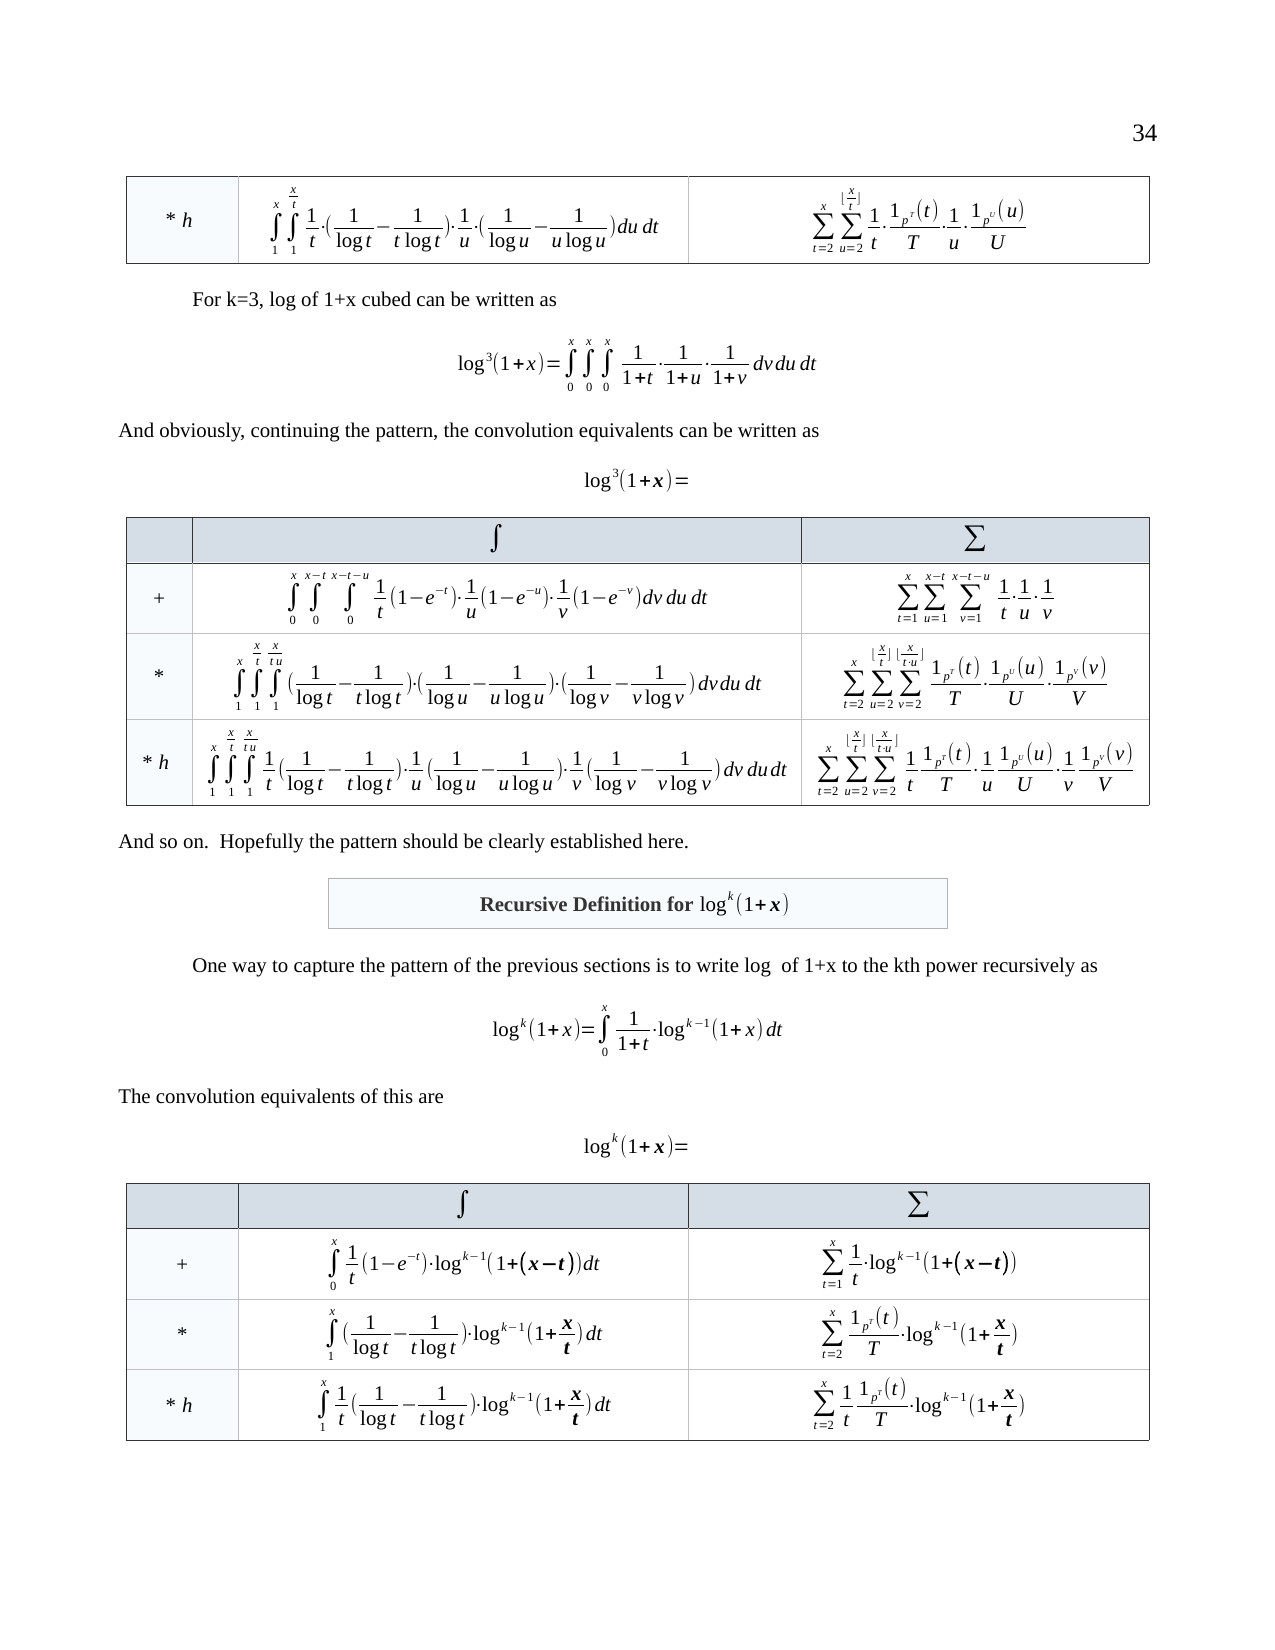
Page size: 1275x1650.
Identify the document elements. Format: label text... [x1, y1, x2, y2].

text Recursive Definition for [329, 879, 947, 928]
table_cell [239, 177, 688, 262]
table_header [689, 1184, 1149, 1228]
text And so on. Hopefully the pattern should be clearly established here. [118, 829, 1157, 853]
table_header [193, 518, 801, 562]
table_cell [193, 564, 801, 633]
table_cell [802, 564, 1149, 633]
table_header [127, 518, 192, 562]
table_cell [689, 1300, 1149, 1369]
table_cell * [127, 1300, 238, 1369]
table_cell [802, 720, 1149, 805]
table_cell [239, 1370, 688, 1440]
text For k=3, log of 1+x cubed can be written as [118, 287, 1157, 311]
table_cell * [127, 720, 192, 805]
table_header [127, 1184, 238, 1228]
table_cell [689, 1370, 1149, 1440]
text And obviously, continuing the pattern, the convolution equivalents can be written as [118, 418, 1157, 442]
table_cell + [127, 1229, 238, 1299]
table_cell [239, 1229, 688, 1299]
table_cell [689, 177, 1149, 262]
text One way to capture the pattern of the previous sections is to write log of 1+x to the kth power recursively as [118, 952, 1157, 977]
table_cell * [127, 177, 238, 262]
table_cell [689, 1229, 1149, 1299]
table_header [239, 1184, 688, 1228]
table_cell [193, 634, 801, 719]
table_cell + [127, 564, 192, 633]
table_cell [802, 634, 1149, 719]
table_cell * [127, 1370, 238, 1440]
table_cell [193, 720, 801, 805]
table_cell * [127, 634, 192, 719]
text The convolution equivalents of this are [118, 1084, 1157, 1108]
table_cell [239, 1300, 688, 1369]
table_header [802, 518, 1149, 562]
